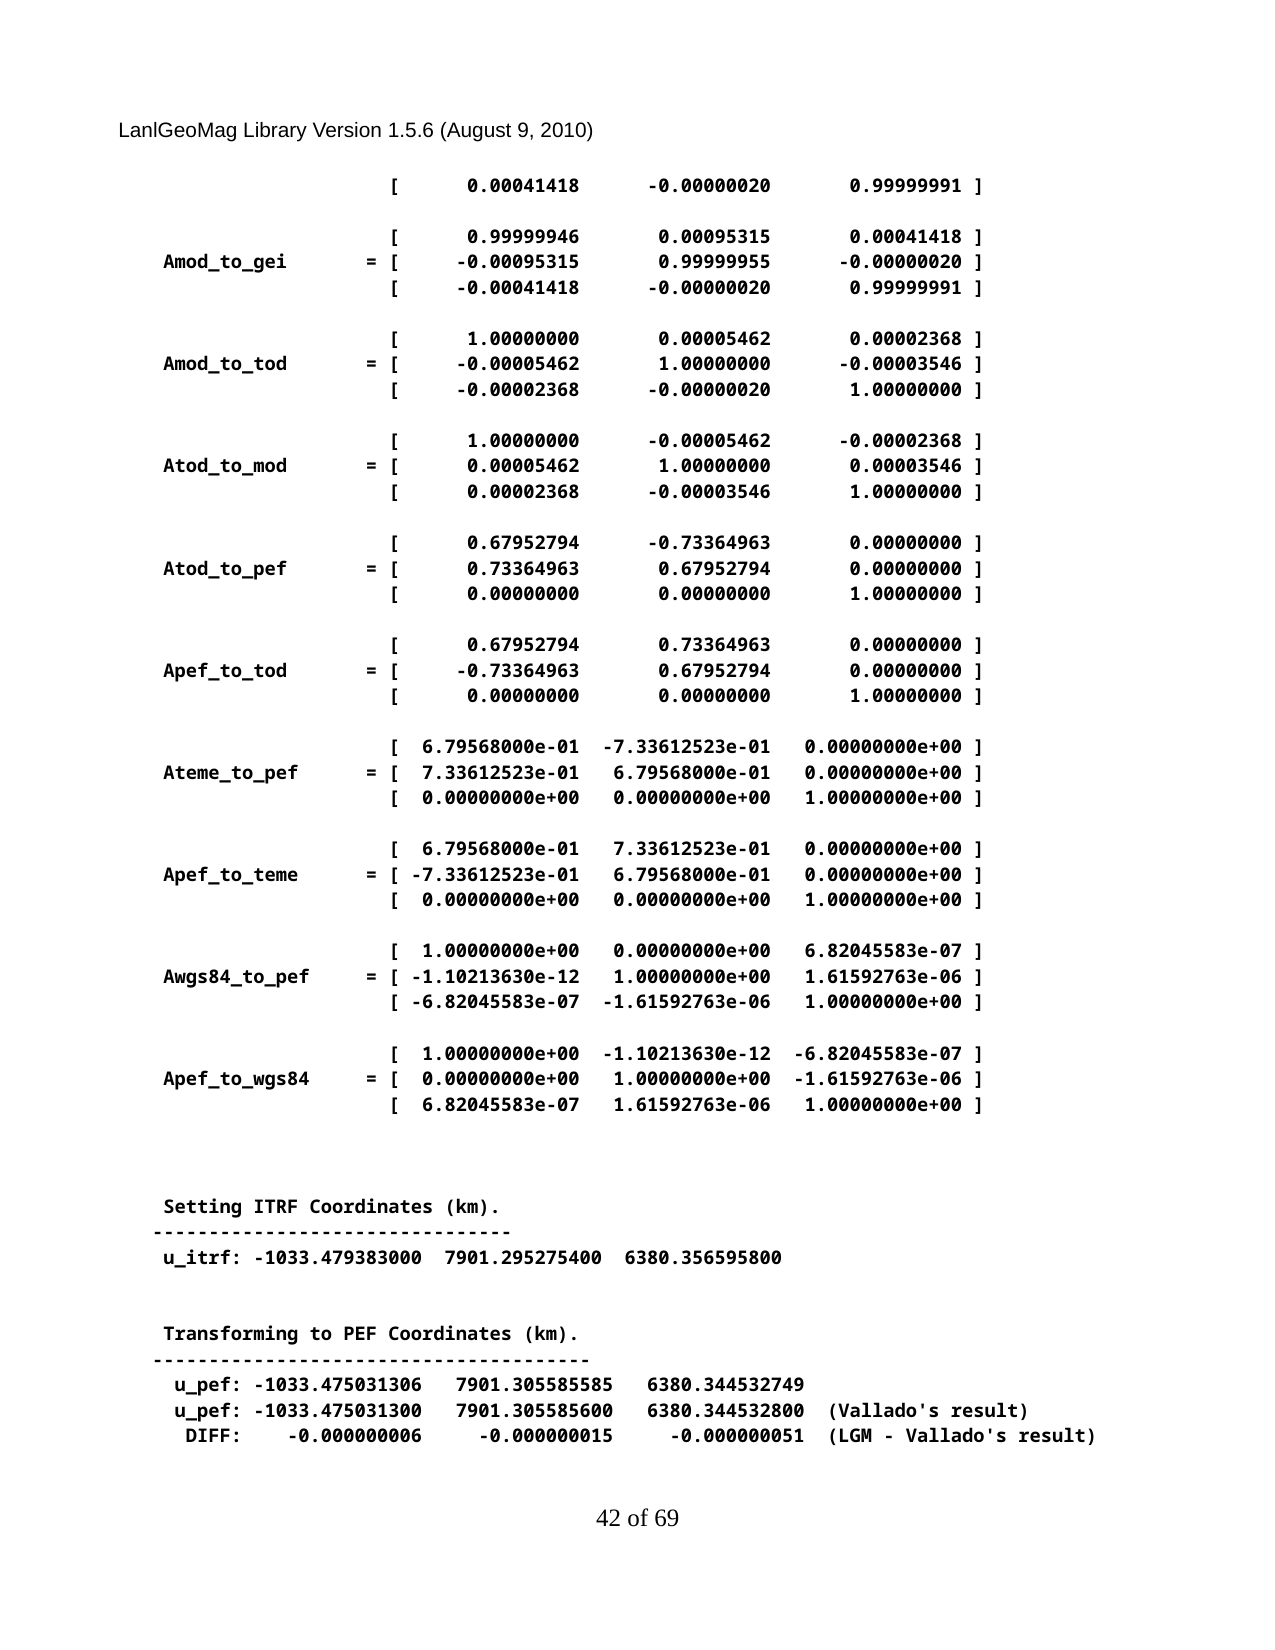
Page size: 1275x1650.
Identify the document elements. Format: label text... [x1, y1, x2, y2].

text [ 0.00002368 -0.00003546 1.00000000 ] [118, 478, 1157, 504]
text Amod_to_tod = [ -0.00005462 1.00000000 -0.00003546 ] [118, 351, 1157, 376]
text Atod_to_mod = [ 0.00005462 1.00000000 0.00003546 ] [118, 453, 1157, 478]
text Setting ITRF Coordinates (km). [118, 1193, 1157, 1218]
text Atod_to_pef = [ 0.73364963 0.67952794 0.00000000 ] [118, 555, 1157, 580]
text Awgs84_to_pef = [ -1.10213630e-12 1.00000000e+00 1.61592763e-06 ] [118, 963, 1157, 989]
text u_itrf: -1033.479383000 7901.295275400 6380.356595800 [118, 1244, 1157, 1269]
text [ 0.99999946 0.00095315 0.00041418 ] [118, 223, 1157, 249]
text [ -6.82045583e-07 -1.61592763e-06 1.00000000e+00 ] [118, 989, 1157, 1014]
text [ 6.82045583e-07 1.61592763e-06 1.00000000e+00 ] [118, 1091, 1157, 1116]
text --------------------------------------- [118, 1346, 1157, 1372]
text [ 1.00000000e+00 0.00000000e+00 6.82045583e-07 ] [118, 938, 1157, 963]
text [ 0.00000000e+00 0.00000000e+00 1.00000000e+00 ] [118, 887, 1157, 912]
text [ 6.79568000e-01 7.33612523e-01 0.00000000e+00 ] [118, 836, 1157, 861]
text u_pef: -1033.475031300 7901.305585600 6380.344532800 (Vallado's result) [118, 1397, 1157, 1423]
text [ 0.00000000 0.00000000 1.00000000 ] [118, 682, 1157, 708]
text [ 1.00000000 0.00005462 0.00002368 ] [118, 325, 1157, 351]
text [ 0.67952794 -0.73364963 0.00000000 ] [118, 529, 1157, 555]
text [ 0.67952794 0.73364963 0.00000000 ] [118, 631, 1157, 657]
text Apef_to_teme = [ -7.33612523e-01 6.79568000e-01 0.00000000e+00 ] [118, 861, 1157, 887]
text u_pef: -1033.475031306 7901.305585585 6380.344532749 [118, 1372, 1157, 1397]
text [ 0.00000000 0.00000000 1.00000000 ] [118, 580, 1157, 606]
text Amod_to_gei = [ -0.00095315 0.99999955 -0.00000020 ] [118, 249, 1157, 274]
text [ 1.00000000 -0.00005462 -0.00002368 ] [118, 427, 1157, 453]
text [ 0.00000000e+00 0.00000000e+00 1.00000000e+00 ] [118, 784, 1157, 810]
text Apef_to_tod = [ -0.73364963 0.67952794 0.00000000 ] [118, 657, 1157, 682]
text -------------------------------- [118, 1218, 1157, 1244]
text [ 1.00000000e+00 -1.10213630e-12 -6.82045583e-07 ] [118, 1040, 1157, 1065]
text [ 0.00041418 -0.00000020 0.99999991 ] [118, 172, 1157, 198]
text [ -0.00002368 -0.00000020 1.00000000 ] [118, 376, 1157, 402]
text Ateme_to_pef = [ 7.33612523e-01 6.79568000e-01 0.00000000e+00 ] [118, 759, 1157, 784]
text Transforming to PEF Coordinates (km). [118, 1321, 1157, 1346]
text Apef_to_wgs84 = [ 0.00000000e+00 1.00000000e+00 -1.61592763e-06 ] [118, 1065, 1157, 1091]
text [ 6.79568000e-01 -7.33612523e-01 0.00000000e+00 ] [118, 733, 1157, 759]
text [ -0.00041418 -0.00000020 0.99999991 ] [118, 274, 1157, 300]
text DIFF: -0.000000006 -0.000000015 -0.000000051 (LGM - Vallado's result) [118, 1423, 1157, 1448]
